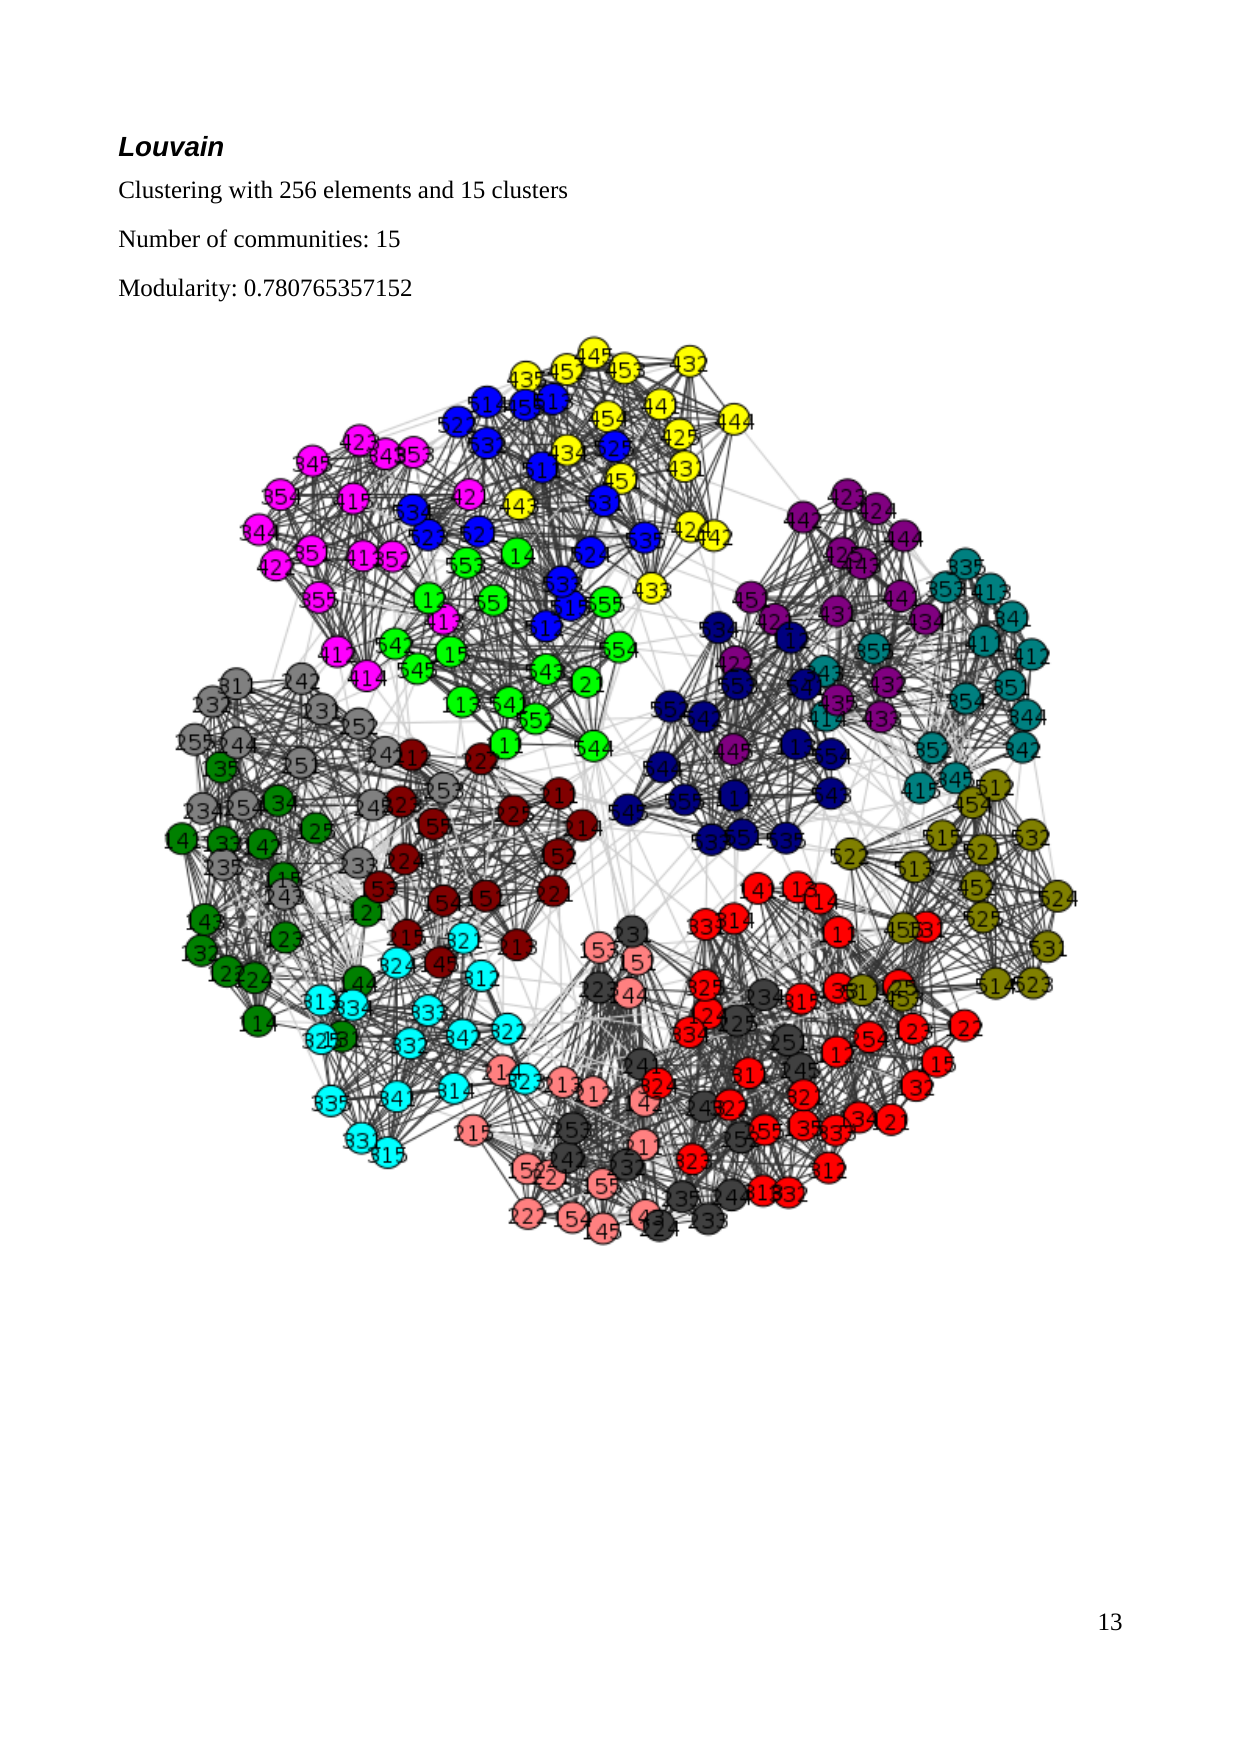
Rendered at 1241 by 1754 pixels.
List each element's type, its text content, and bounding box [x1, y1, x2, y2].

text Number of communities: 15 [118, 224, 1122, 253]
text Clustering with 256 elements and 15 clusters [118, 175, 1122, 204]
subtitle Louvain [118, 131, 1122, 162]
text Modularity: 0.780765357152 [118, 273, 1122, 302]
picture [151, 322, 1089, 1260]
